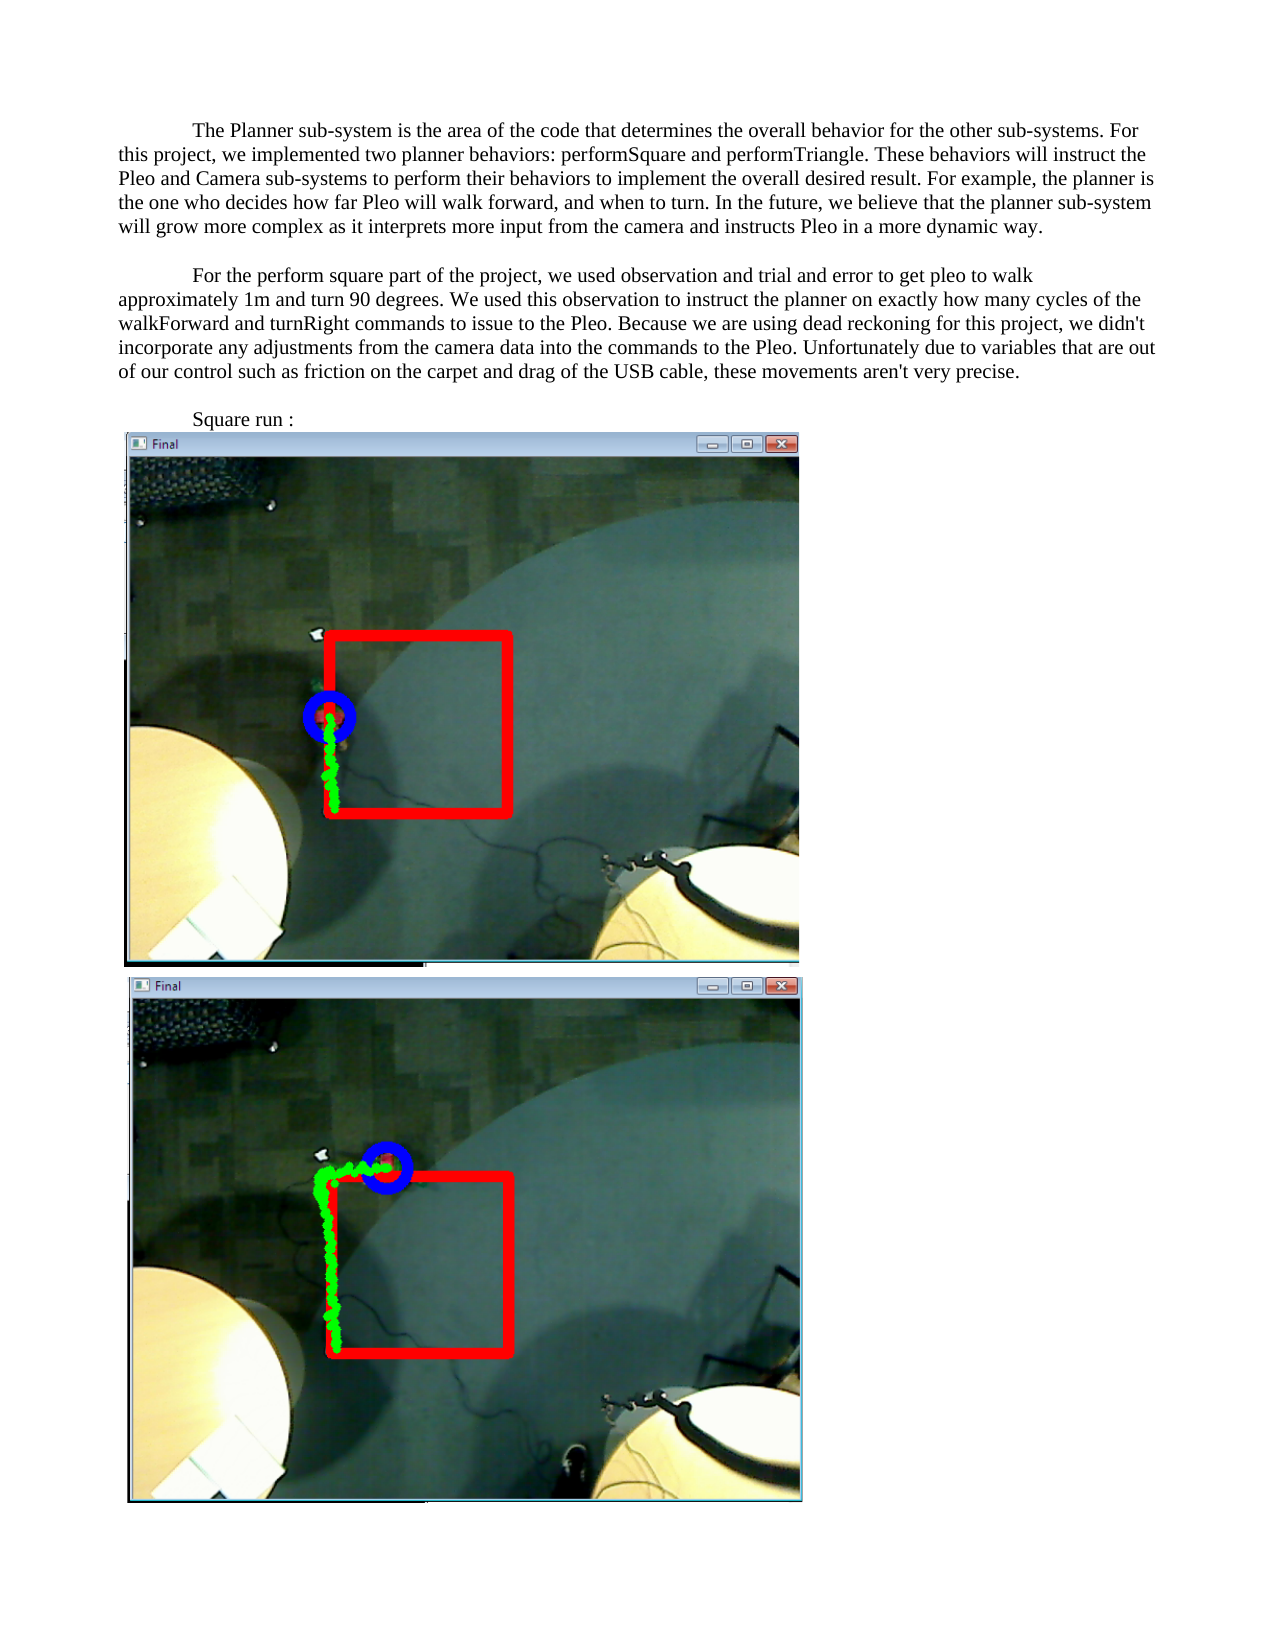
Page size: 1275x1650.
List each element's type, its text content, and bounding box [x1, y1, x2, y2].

text The Planner sub-system is the area of the code that determines the overall behavior for the other sub-systems. For this project, we implemented two planner behaviors: performSquare and performTriangle. These behaviors will instruct the Pleo and Camera sub-systems to perform their behaviors to implement the overall desired result. For example, the planner is the one who decides how far Pleo will walk forward, and when to turn. In the future, we believe that the planner sub-system will grow more complex as it interprets more input from the camera and instructs Pleo in a more dynamic way. [118, 118, 1157, 238]
text For the perform square part of the project, we used observation and trial and error to get pleo to walk approximately 1m and turn 90 degrees. We used this observation to instruct the planner on exactly how many cycles of the walkForward and turnRight commands to issue to the Pleo. Because we are using dead reckoning for this project, we didn't incorporate any adjustments from the camera data into the commands to the Pleo. Unfortunately due to variables that are out of our control such as friction on the carpet and drag of the USB cable, these movements aren't very precise. [118, 262, 1157, 383]
picture [124, 432, 800, 967]
text Square run : [118, 407, 1157, 431]
picture [127, 977, 803, 1503]
